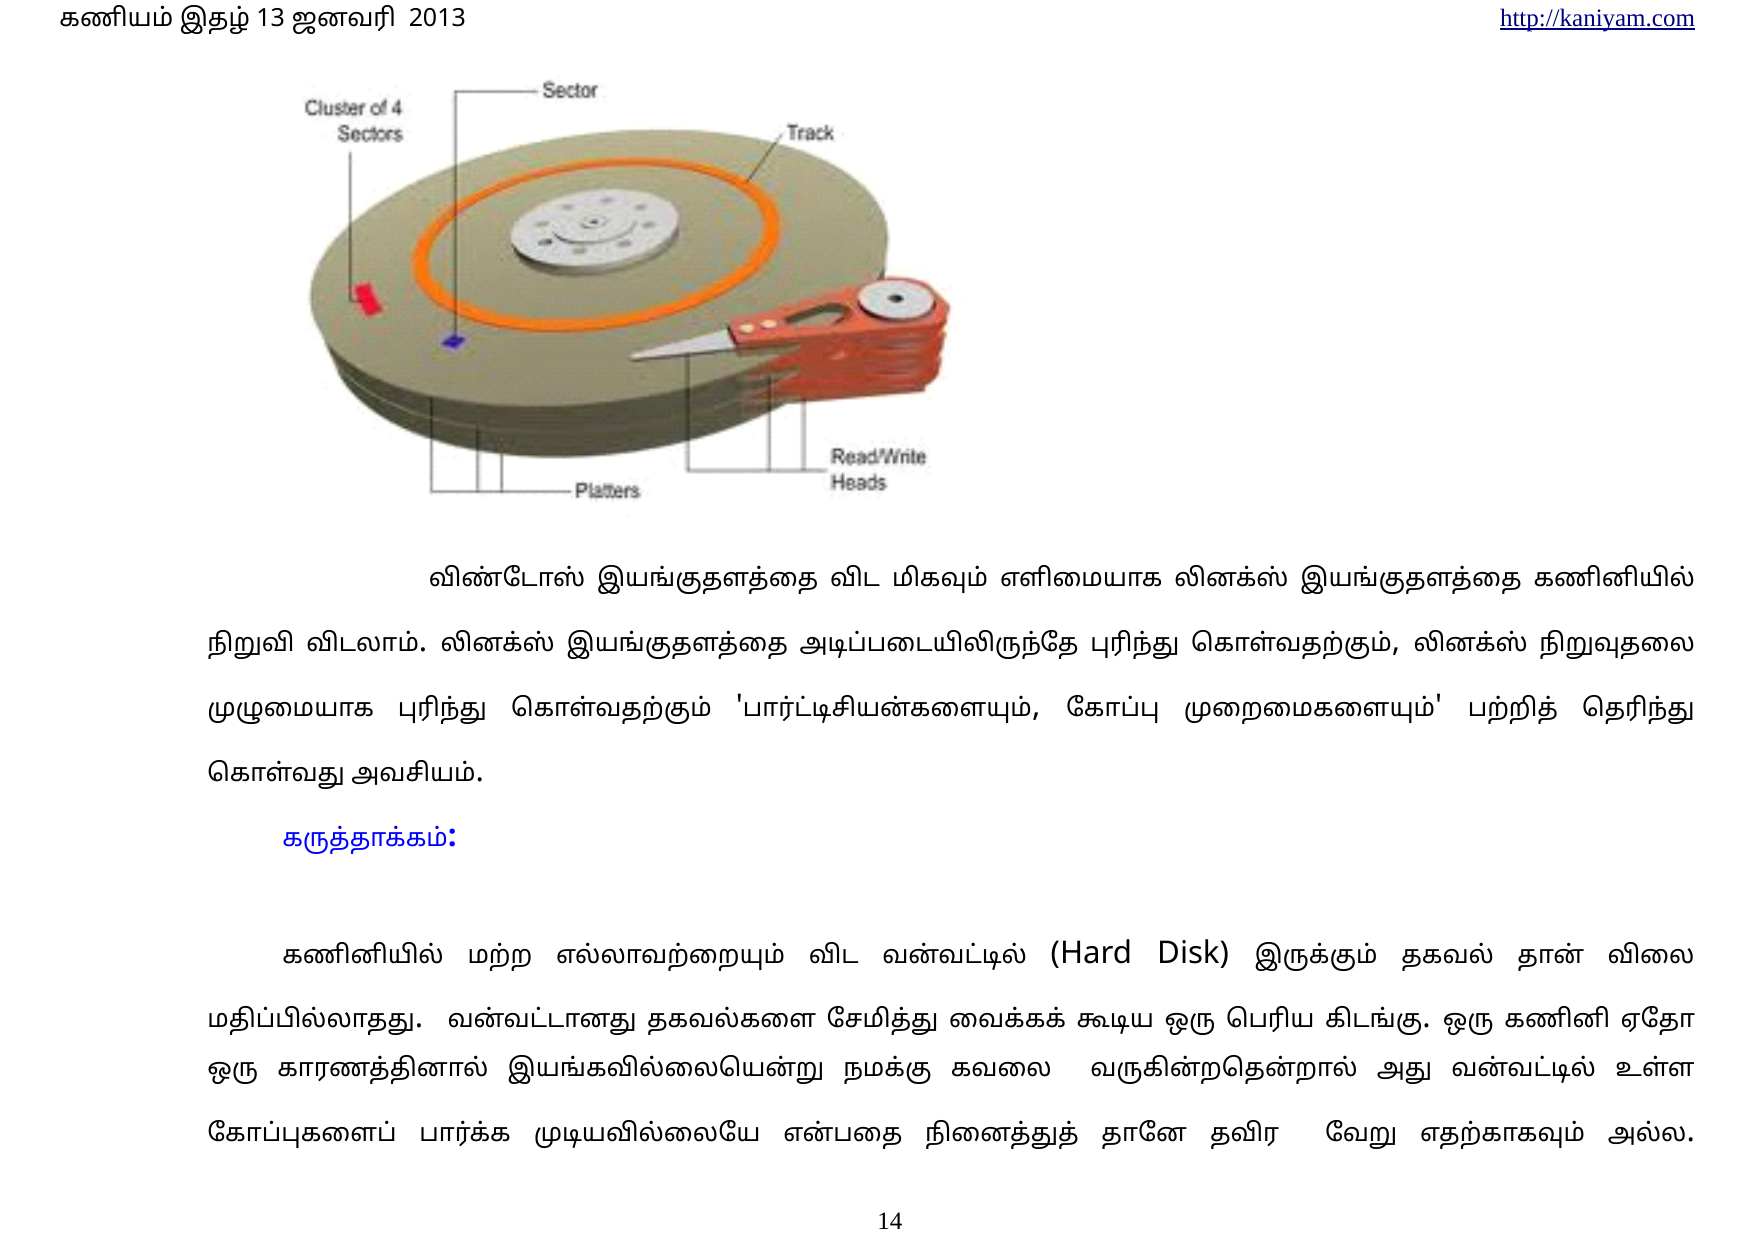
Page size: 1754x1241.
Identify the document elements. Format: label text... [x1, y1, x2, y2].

text விண்டோஸ் இயங்குதளத்தை விட மிகவும் எளிமையாக லினக்ஸ் இயங்குதளத்தை கணினியில் நிறுவி விடலாம். லினக்ஸ் இயங்குதளத்தை அடிப்படையிலிருந்தே புரிந்து கொள்வதற்கும், லினக்ஸ் நிறுவுதலை முழுமையாக புரிந்து கொள்வதற்கும் 'பார்ட்டிசியன்களையும், கோப்பு முறைமைகளையும்' பற்றித் தெரிந்து கொள்வது அவசியம். [207, 553, 1695, 791]
text கணினியில் மற்ற எல்லாவற்றையும் விட வன்வட்டில் (Hard Disk) இருக்கும் தகவல் தான் விலை மதிப்பில்லாதது. வன்வட்டானது தகவல்களை சேமித்து வைக்கக் கூடிய ஒரு பெரிய கிடங்கு. ஒரு கணினி ஏதோ ஒரு காரணத்தினால் இயங்கவில்லையென்று நமக்கு கவலை வருகின்றதென்றால் அது வன்வட்டில் உள்ள கோப்புகளைப் பார்க்க முடியவில்லையே என்பதை நினைத்துத் தானே தவிர வேறு எதற்காகவும் அல்ல. [207, 929, 1695, 1152]
text கருத்தாக்கம்: [207, 813, 1695, 857]
